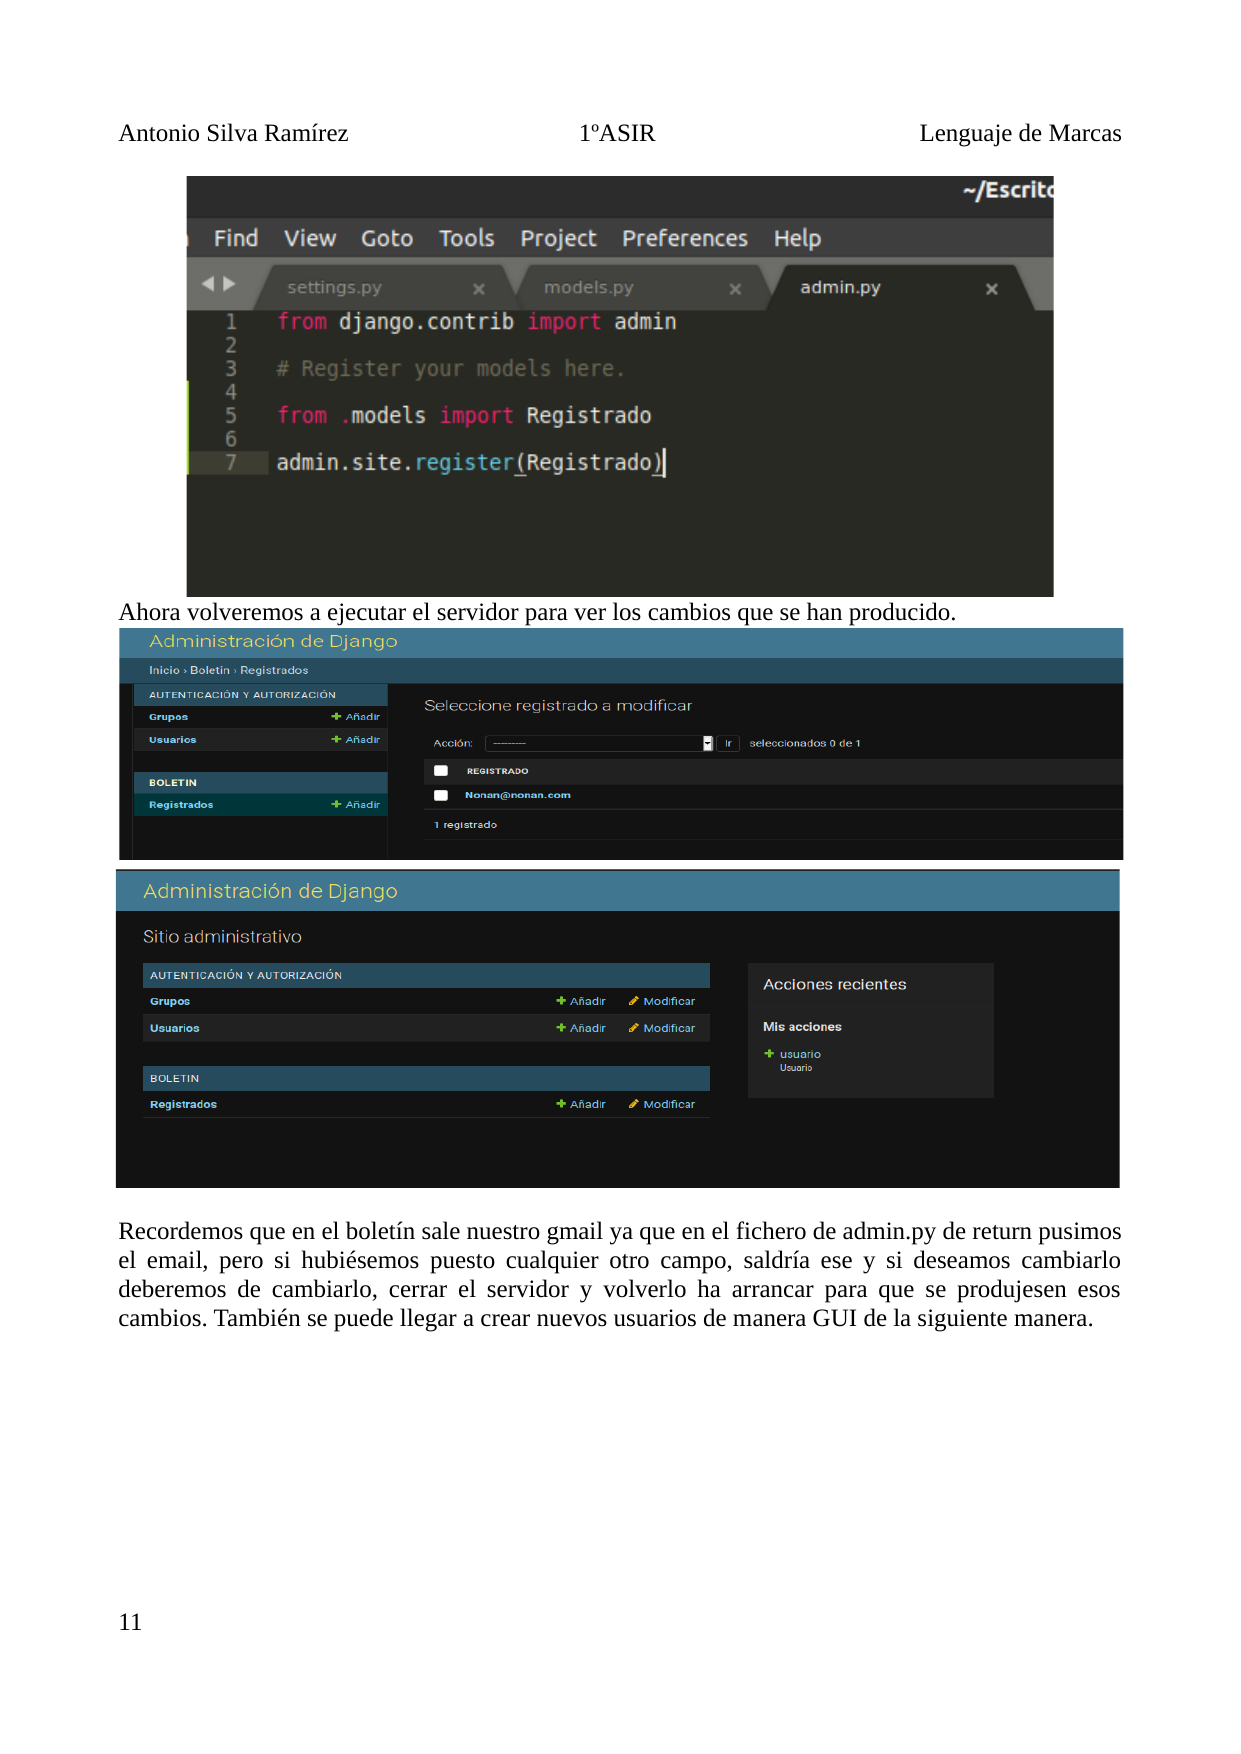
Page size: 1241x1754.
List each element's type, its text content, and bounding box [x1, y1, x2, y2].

picture [119, 628, 1124, 860]
picture [115, 869, 1120, 1188]
text Ahora volveremos a ejecutar el servidor para ver los cambios que se han producido. [118, 176, 1122, 625]
picture [186, 176, 1054, 597]
text Recordemos que en el boletín sale nuestro gmail ya que en el fichero de admin.py de return pusimos el email, pero si hubiésemos puesto cualquier otro campo, saldría ese y si deseamos cambiarlo deberemos de cambiarlo, cerrar el servidor y volverlo ha arrancar para que se produjesen esos cambios. También se puede llegar a crear nuevos usuarios de manera GUI de la siguiente manera. [118, 1216, 1122, 1331]
